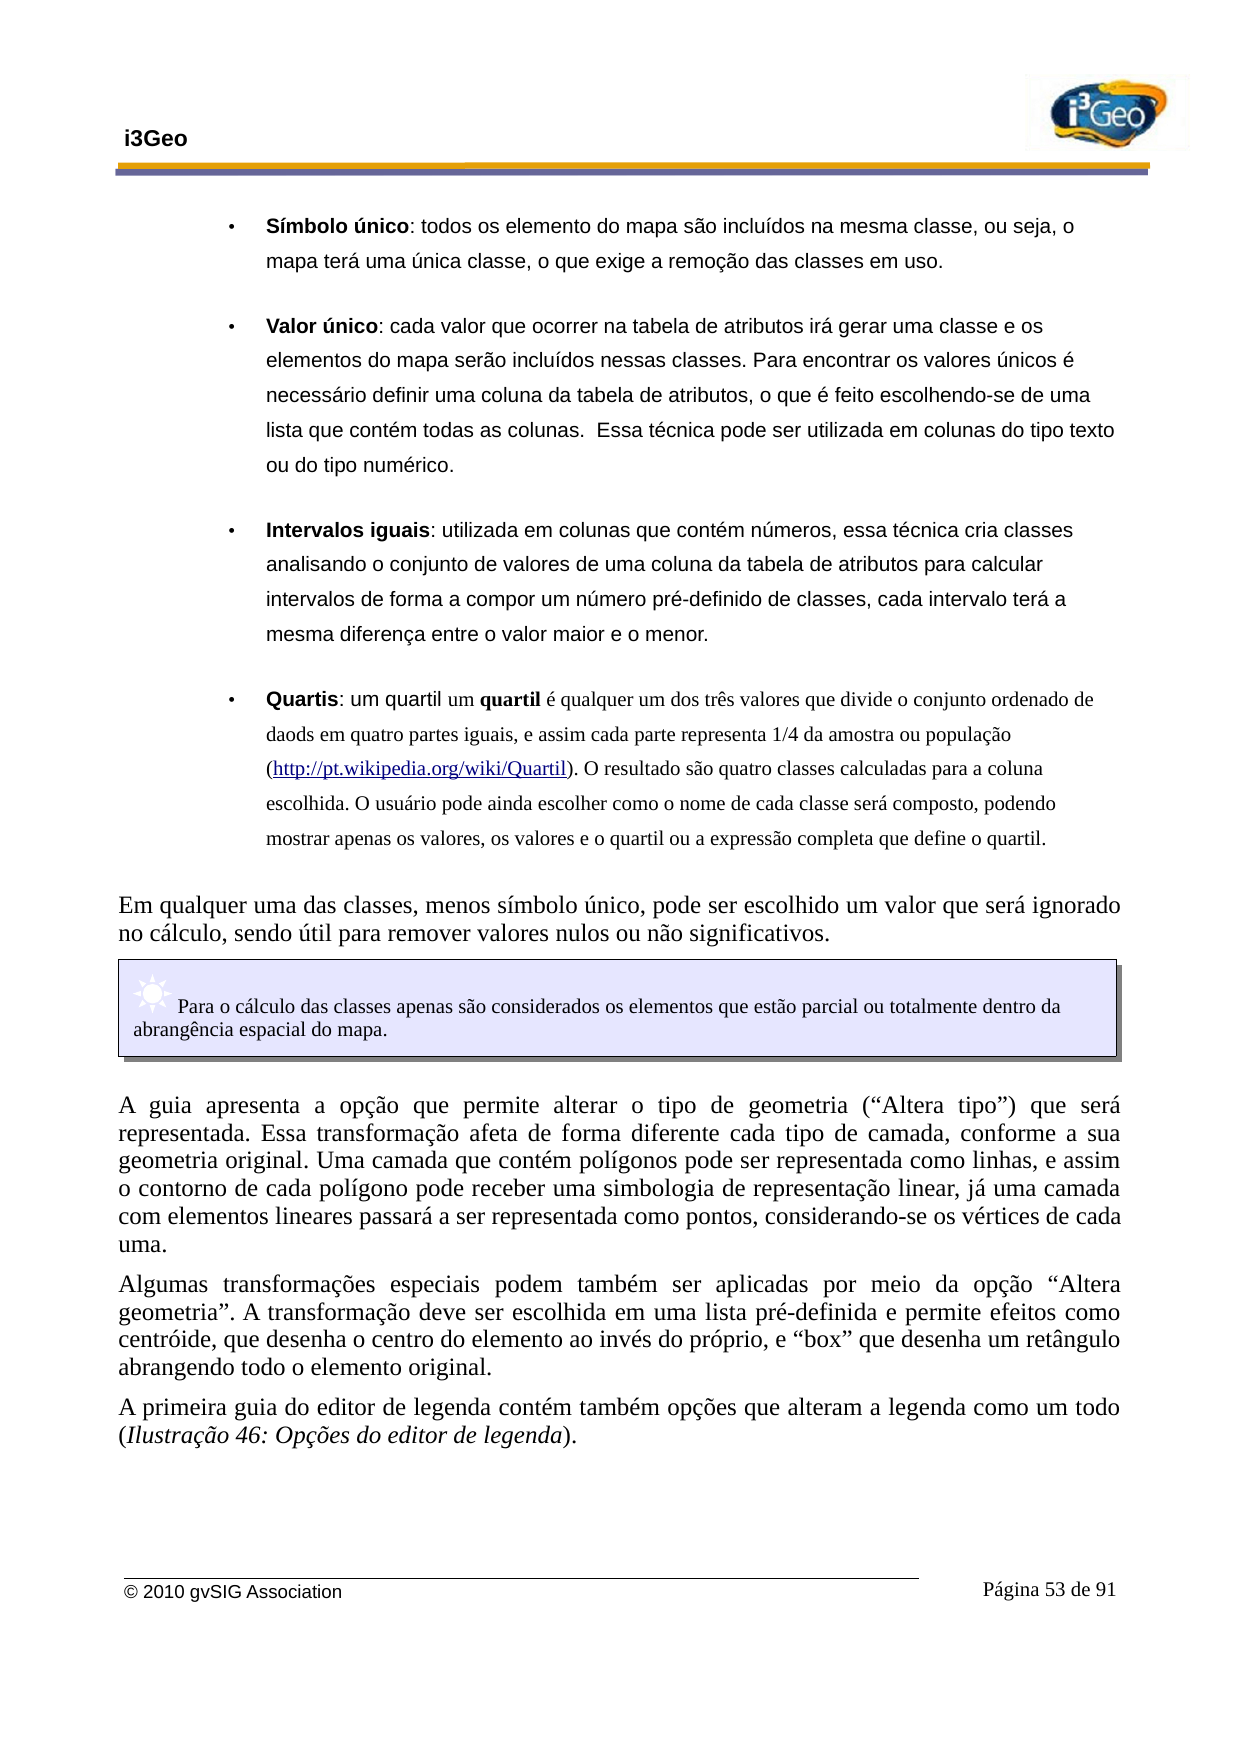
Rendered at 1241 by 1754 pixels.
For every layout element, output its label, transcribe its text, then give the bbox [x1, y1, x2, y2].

picture [149, 1005, 156, 1014]
list Quartis: um quartil um quartil é qualquer um dos três valores que divide o conjunto ordenado de daods em quatro partes iguais, e assim cada parte representa 1/4 da amostra ou população (http://pt.wikipedia.org/wiki/Quartil). O resultado são quatro classes calculadas para a coluna escolhida. O usuário pode ainda escolher como o nome de cada classe será composto, podendo mostrar apenas os valores, os valores e o quartil ou a expressão completa que define o quartil. [228, 687, 1122, 850]
picture [138, 974, 167, 1008]
text A guia apresenta a opção que permite alterar o tipo de geometria (“Altera tipo”) que será representada. Essa transformação afeta de forma diferente cada tipo de camada, conforme a sua geometria original. Uma camada que contém polígonos pode ser representada como linhas, e assim o contorno de cada polígono pode receber uma simbologia de representação linear, já uma camada com elementos lineares passará a ser representada como pontos, considerando-se os vértices de cada uma. [118, 1091, 1122, 1257]
list Valor único: cada valor que ocorrer na tabela de atributos irá gerar uma classe e os elementos do mapa serão incluídos nessas classes. Para encontrar os valores únicos é necessário definir uma coluna da tabela de atributos, o que é feito escolhendo-se de uma lista que contém todas as colunas. Essa técnica pode ser utilizada em colunas do tipo texto ou do tipo numérico. [228, 314, 1122, 477]
text Em qualquer uma das classes, menos símbolo único, pode ser escolhido um valor que será ignorado no cálculo, sendo útil para remover valores nulos ou não significativos. [118, 891, 1122, 947]
list Intervalos iguais: utilizada em colunas que contém números, essa técnica cria classes analisando o conjunto de valores de uma coluna da tabela de atributos para calcular intervalos de forma a compor um número pré-definido de classes, cada intervalo terá a mesma diferença entre o valor maior e o menor. [228, 518, 1122, 646]
picture [133, 990, 141, 997]
text A primeira guia do editor de legenda contém também opções que alteram a legenda como um todo (Ilustração 46: Opções do editor de legenda). [118, 1393, 1122, 1449]
list Símbolo único: todos os elemento do mapa são incluídos na mesma classe, ou seja, o mapa terá uma única classe, o que exige a remoção das classes em uso. [228, 214, 1122, 272]
picture [164, 990, 173, 997]
picture [1025, 74, 1191, 151]
text Algumas transformações especiais podem também ser aplicadas por meio da opção “Altera geometria”. A transformação deve ser escolhida em uma lista pré-definida e permite efeitos como centróide, que desenha o centro do elemento ao invés do próprio, e “box” que desenha um retângulo abrangendo todo o elemento original. [118, 1270, 1122, 1381]
text Para o cálculo das classes apenas são considerados os elementos que estão parcial ou totalmente dentro da abrangência espacial do mapa. [119, 960, 1116, 1056]
